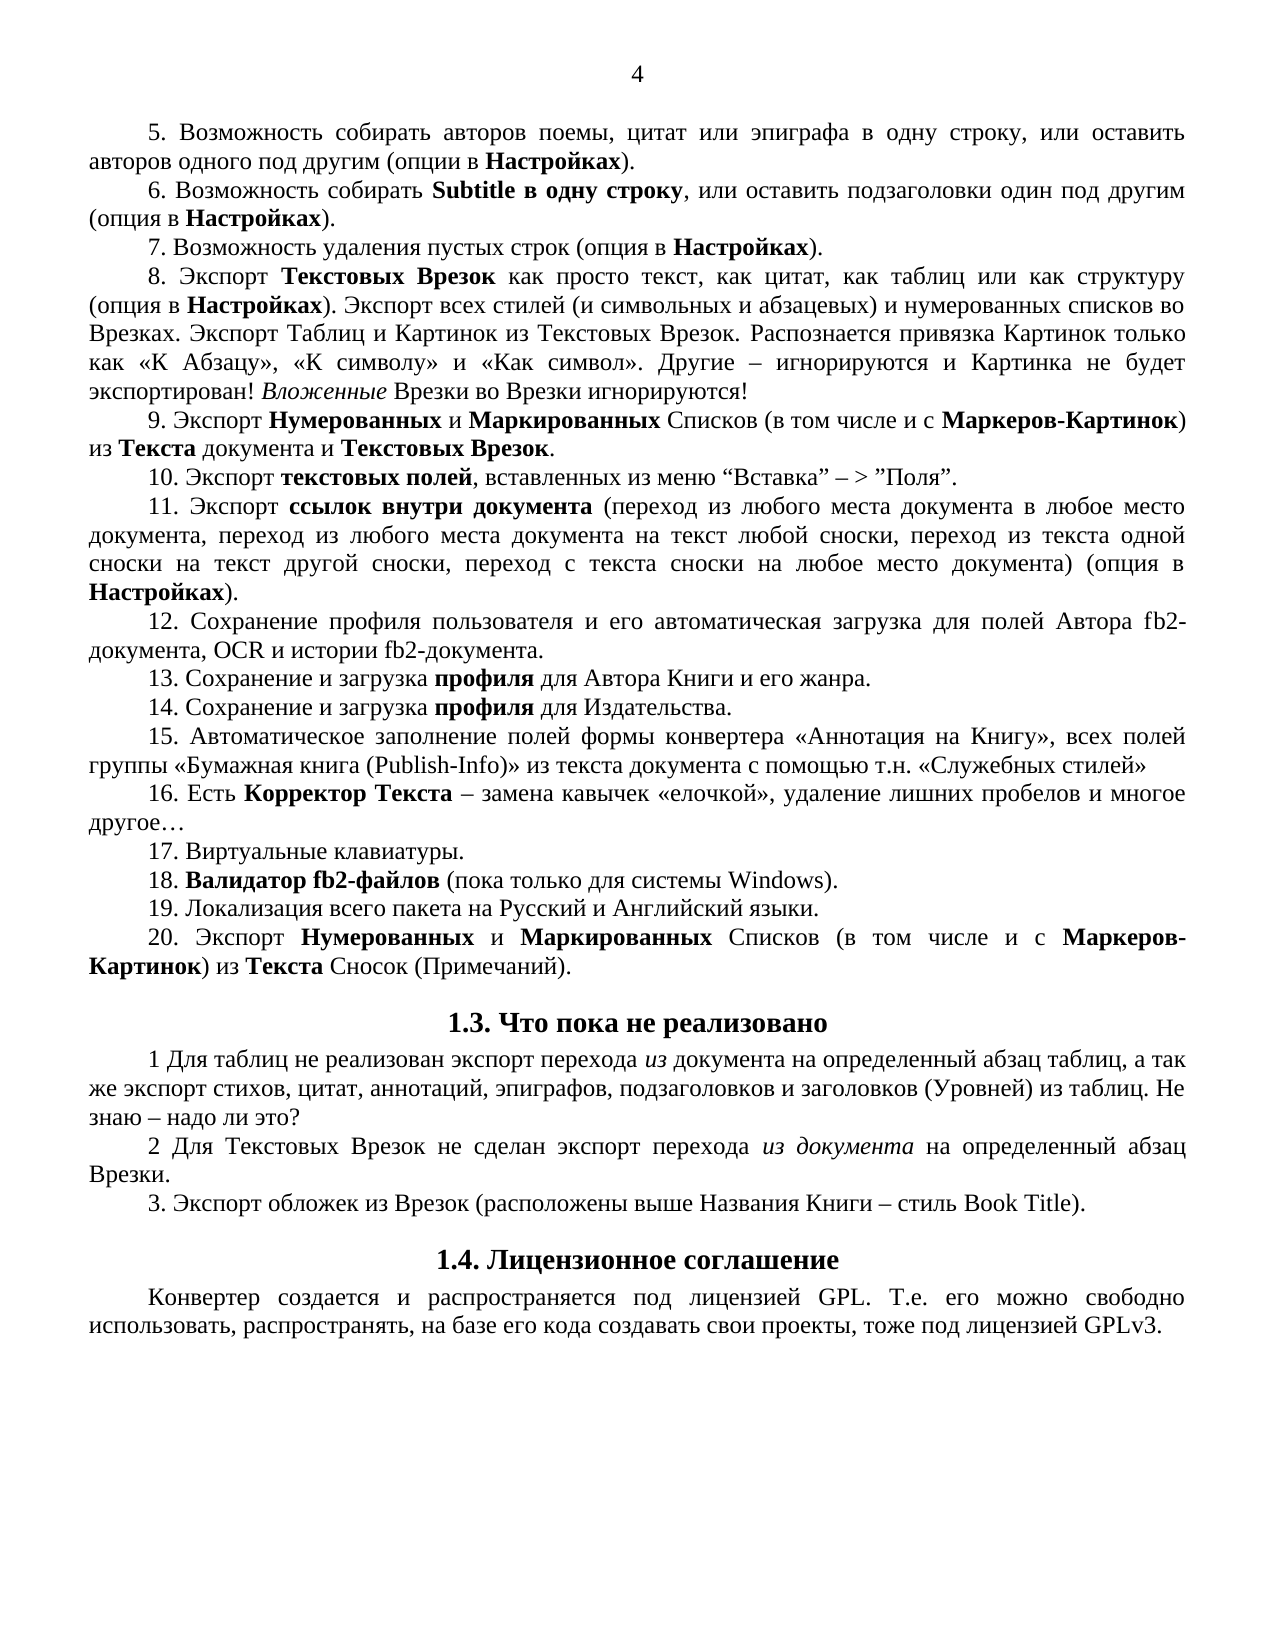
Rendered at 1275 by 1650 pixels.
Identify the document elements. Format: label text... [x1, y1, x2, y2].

subtitle 1.3. Что пока не реализовано [89, 1005, 1186, 1038]
text 2 Для Текстовых Врезок не сделан экспорт перехода из документа на определенный абзац Врезки. [89, 1131, 1186, 1188]
text 8. Экспорт Текстовых Врезок как просто текст, как цитат, как таблиц или как структуру (опция в Настройках). Экспорт всех стилей (и символьных и абзацевых) и нумерованных списков во Врезках. Экспорт Таблиц и Картинок из Текстовых Врезок. Распознается привязка Картинок только как «К Абзацу», «К символу» и «Как символ». Другие – игнорируются и Картинка не будет экспортирован! Вложенные Врезки во Врезки игнорируются! [89, 261, 1186, 405]
text 7. Возможность удаления пустых строк (опция в Настройках). [89, 232, 1186, 261]
text 16. Есть Корректор Текста – замена кавычек «елочкой», удаление лишних пробелов и многое другое… [89, 778, 1186, 836]
text 18. Валидатор fb2-файлов (пока только для системы Windows). [89, 865, 1186, 893]
text 13. Сохранение и загрузка профиля для Автора Книги и его жанра. [89, 663, 1186, 692]
text 17. Виртуальные клавиатуры. [89, 836, 1186, 865]
subtitle 1.4. Лицензионное соглашение [89, 1242, 1186, 1276]
text Конвертер создается и распространяется под лицензией GPL. Т.е. его можно свободно использовать, распространять, на базе его кода создавать свои проекты, тоже под лицензией GPLv3. [89, 1282, 1186, 1339]
text 9. Экспорт Нумерованных и Маркированных Списков (в том числе и с Маркеров-Картинок) из Текста документа и Текстовых Врезок. [89, 405, 1186, 462]
text 1 Для таблиц не реализован экспорт перехода из документа на определенный абзац таблиц, а так же экспорт стихов, цитат, аннотаций, эпиграфов, подзаголовков и заголовков (Уровней) из таблиц. Не знаю – надо ли это? [89, 1044, 1186, 1131]
text 6. Возможность собирать Subtitle в одну строку, или оставить подзаголовки один под другим (опция в Настройках). [89, 175, 1186, 232]
text 19. Локализация всего пакета на Русский и Английский языки. [89, 893, 1186, 922]
text 20. Экспорт Нумерованных и Маркированных Списков (в том числе и с Маркеров-Картинок) из Текста Сносок (Примечаний). [89, 922, 1186, 980]
text 11. Экспорт ссылок внутри документа (переход из любого места документа в любое место документа, переход из любого места документа на текст любой сноски, переход из текста одной сноски на текст другой сноски, переход с текста сноски на любое место документа) (опция в Настройках). [89, 491, 1186, 606]
text 10. Экспорт текстовых полей, вставленных из меню “Вставка” – > ”Поля”. [89, 462, 1186, 491]
text 14. Сохранение и загрузка профиля для Издательства. [89, 692, 1186, 721]
text 5. Возможность собирать авторов поемы, цитат или эпиграфа в одну строку, или оставить авторов одного под другим (опции в Настройках). [89, 117, 1186, 175]
text 15. Автоматическое заполнение полей формы конвертера «Аннотация на Книгу», всех полей группы «Бумажная книга (Publish-Info)» из текста документа с помощью т.н. «Служебных стилей» [89, 721, 1186, 778]
text 12. Сохранение профиля пользователя и его автоматическая загрузка для полей Автора fb2-документа, OCR и истории fb2-документа. [89, 606, 1186, 663]
text 3. Экспорт обложек из Врезок (расположены выше Названия Книги – стиль Book Title). [89, 1188, 1186, 1217]
